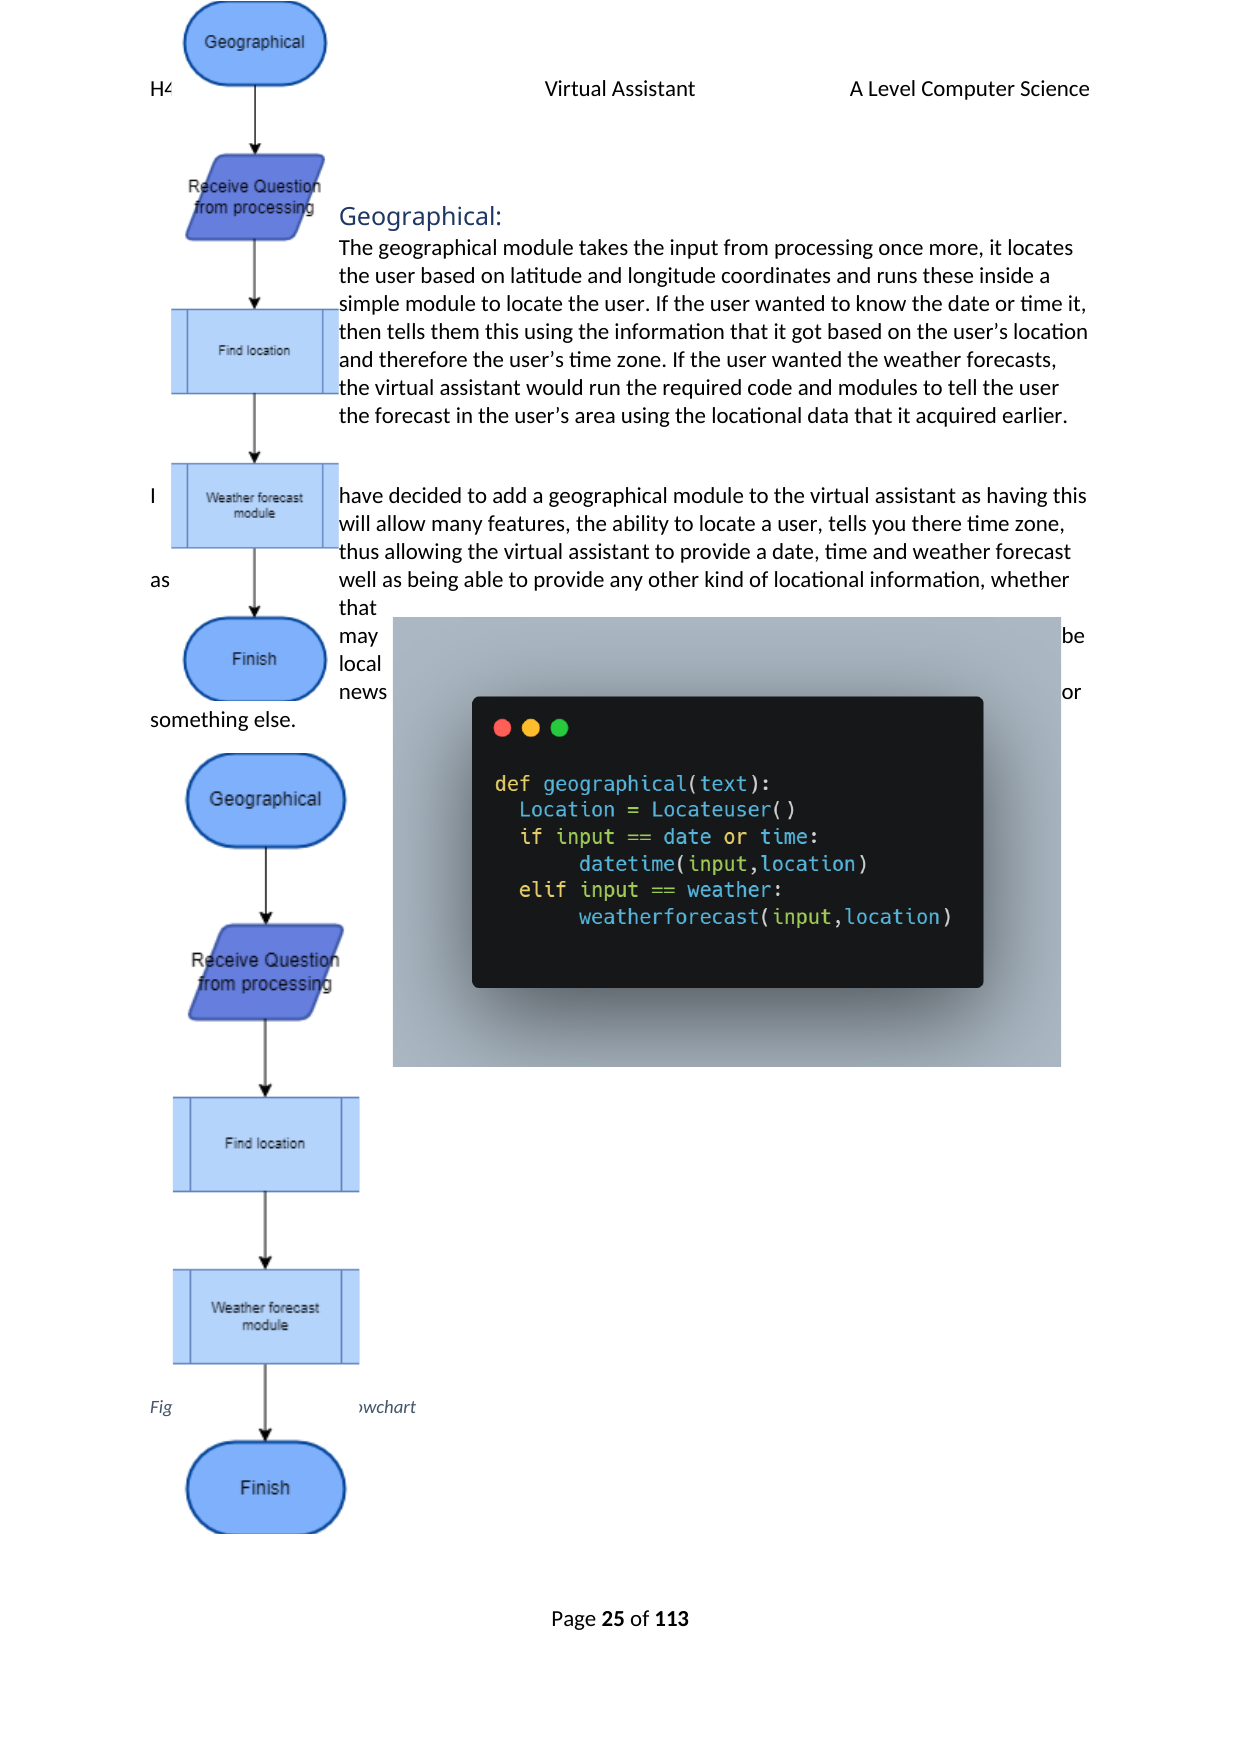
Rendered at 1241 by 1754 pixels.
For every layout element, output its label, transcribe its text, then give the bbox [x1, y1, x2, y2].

text Figure 31 - Geographical Flowchart [360, 1395, 1147, 1418]
text I have decided to add a geographical module to the virtual assistant as having this will allow many features, the ability to locate a user, tells you there time zone, thus allowing the virtual assistant to provide a date, time and weather forecast as well as being able to provide any other kind of locational information, whether that may be local news or something else. [150, 481, 1090, 733]
text The geographical module takes the input from processing once more, it locates the user based on latitude and longitude coordinates and runs these inside a simple module to locate the user. If the user wanted to know the date or time it, then tells them this using the information that it got based on the user’s location and therefore the user’s time zone. If the user wanted the weather forecasts, the virtual assistant would run the required code and modules to tell the user the forecast in the user’s area using the locational data that it acquired earlier. [339, 233, 1090, 429]
subtitle Geographical: [339, 199, 1090, 233]
subtitle [150, 199, 171, 233]
